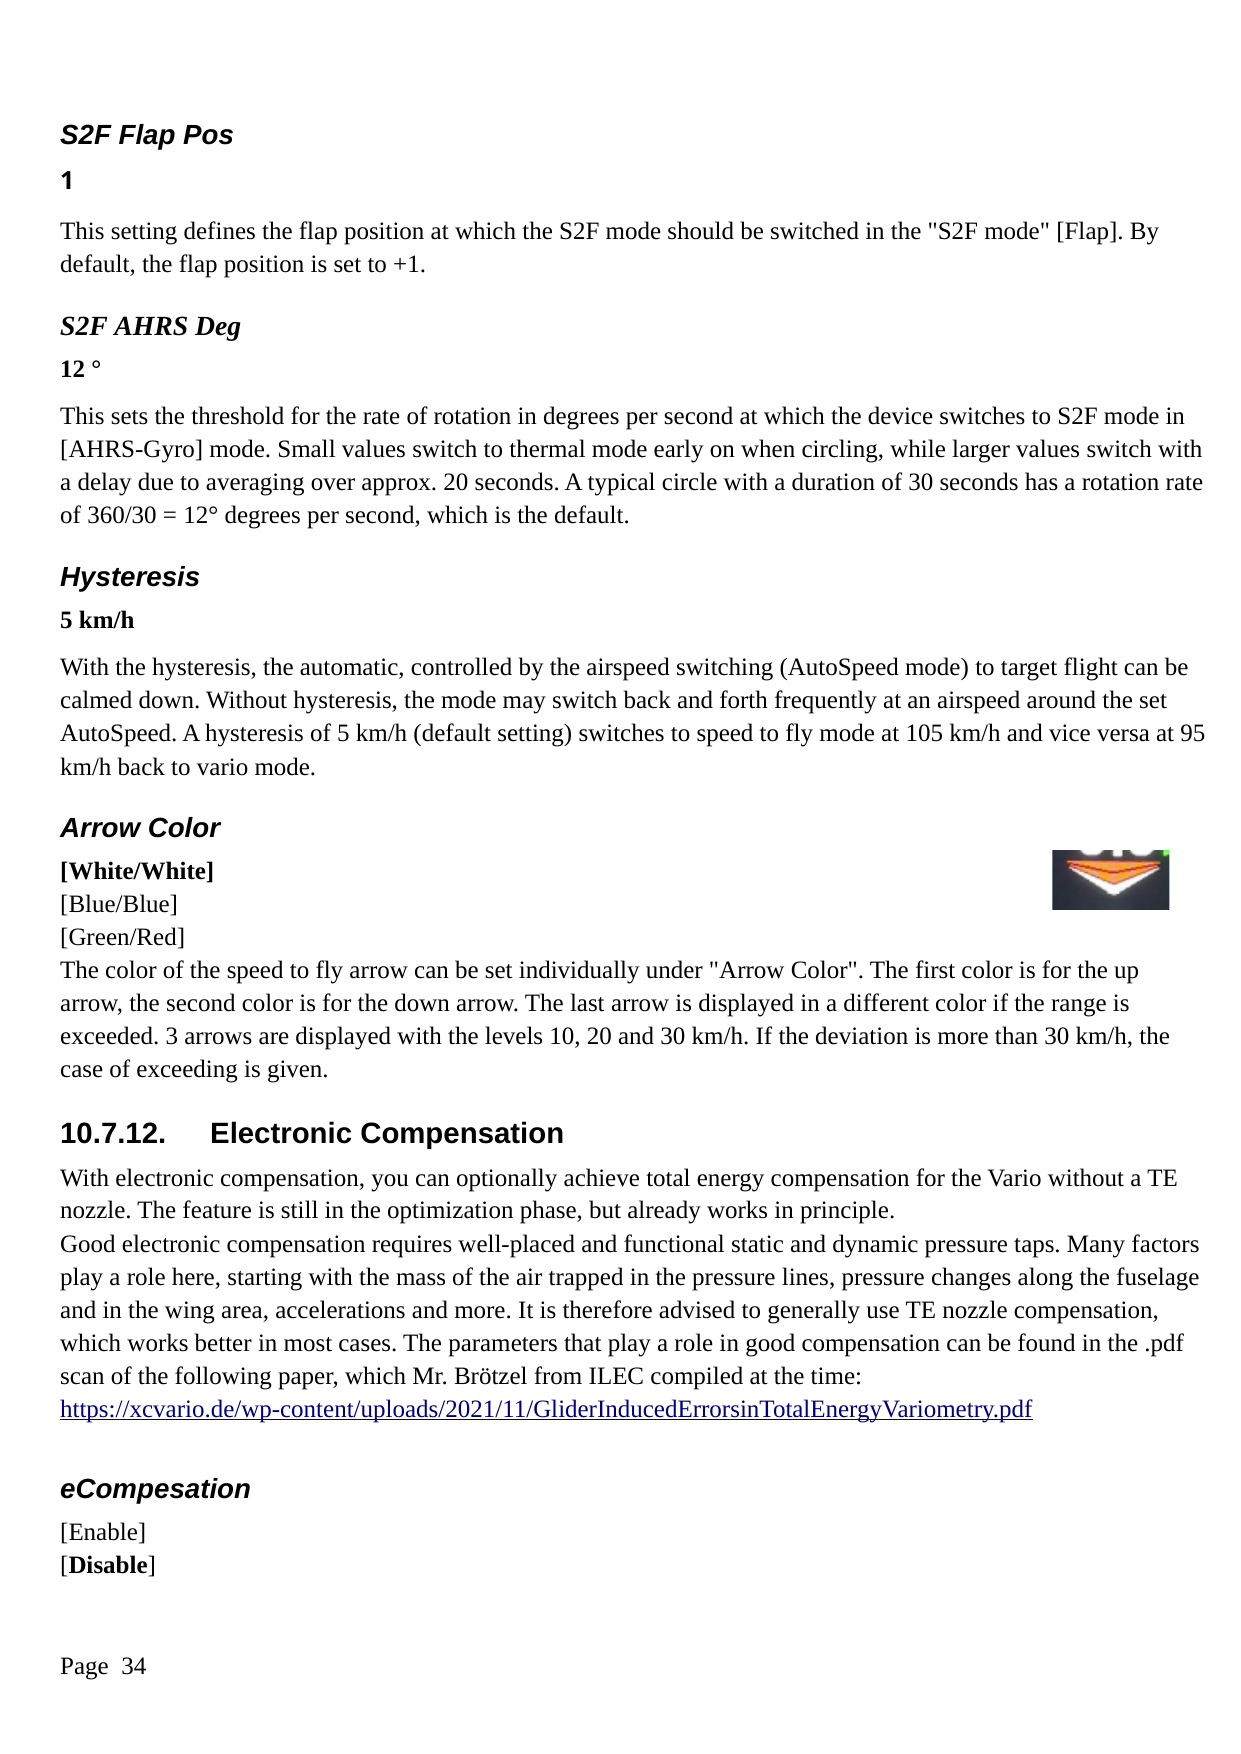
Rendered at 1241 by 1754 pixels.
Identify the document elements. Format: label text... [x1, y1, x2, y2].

subtitle Arrow Color [60, 812, 1207, 843]
text With electronic compensation, you can optionally achieve total energy compensation for the Vario without a TE nozzle. The feature is still in the optimization phase, but already works in principle. Good electronic compensation requires well-placed and functional static and dynamic pressure taps. Many factors play a role here, starting with the mass of the air trapped in the pressure lines, pressure changes along the fuselage and in the wing area, accelerations and more. It is therefore advised to generally use TE nozzle compensation, which works better in most cases. The parameters that play a role in good compensation can be found in the .pdf scan of the following paper, which Mr. Brötzel from ILEC compiled at the time: [60, 1163, 1207, 1389]
text 12 ° [60, 354, 1207, 382]
text [Disable] [60, 1550, 1207, 1578]
text This setting defines the flap position at which the S2F mode should be switched in the "S2F mode" [Flap]. By default, the flap position is set to +1. [60, 216, 1207, 278]
subtitle Electronic Compensation [60, 1116, 1207, 1150]
subtitle Hysteresis [60, 561, 1207, 592]
text With the hysteresis, the automatic, controlled by the airspeed switching (AutoSpeed mode) to target flight can be calmed down. Without hysteresis, the mode may switch back and forth frequently at an airspeed around the set AutoSpeed. A hysteresis of 5 km/h (default setting) switches to speed to fly mode at 105 km/h and vice versa at 95 km/h back to vario mode. [60, 652, 1207, 780]
text 1 [60, 162, 1207, 197]
text [Green/Red] [60, 922, 1207, 951]
text [Enable] [60, 1517, 1207, 1545]
text https://xcvario.de/wp-content/uploads/2021/11/GliderInducedErrorsinTotalEnergyVariometry.pdf [60, 1394, 1207, 1422]
subtitle S2F AHRS Deg [60, 309, 1207, 341]
subtitle S2F Flap Pos [60, 118, 1207, 150]
text This sets the threshold for the rate of rotation in degrees per second at which the device switches to S2F mode in [AHRS-Gyro] mode. Small values ​​switch to thermal mode early on when circling, while larger values ​​switch with a delay due to averaging over approx. 20 seconds. A typical circle with a duration of 30 seconds has a rotation rate of 360/30 = 12° degrees per second, which is the default. [60, 401, 1207, 529]
picture [1052, 850, 1170, 910]
text 5 km/h [60, 605, 1207, 634]
subtitle eCompesation [60, 1472, 1207, 1504]
text [1170, 856, 1207, 885]
text [White/White] [60, 856, 1052, 885]
text [Blue/Blue] [60, 889, 1207, 918]
text The color of the speed to fly arrow can be set individually under "Arrow Color". The first color is for the up arrow, the second color is for the down arrow. The last arrow is displayed in a different color if the range is exceeded. 3 arrows are displayed with the levels 10, 20 and 30 km/h. If the deviation is more than 30 km/h, the case of exceeding is given. [60, 955, 1207, 1083]
